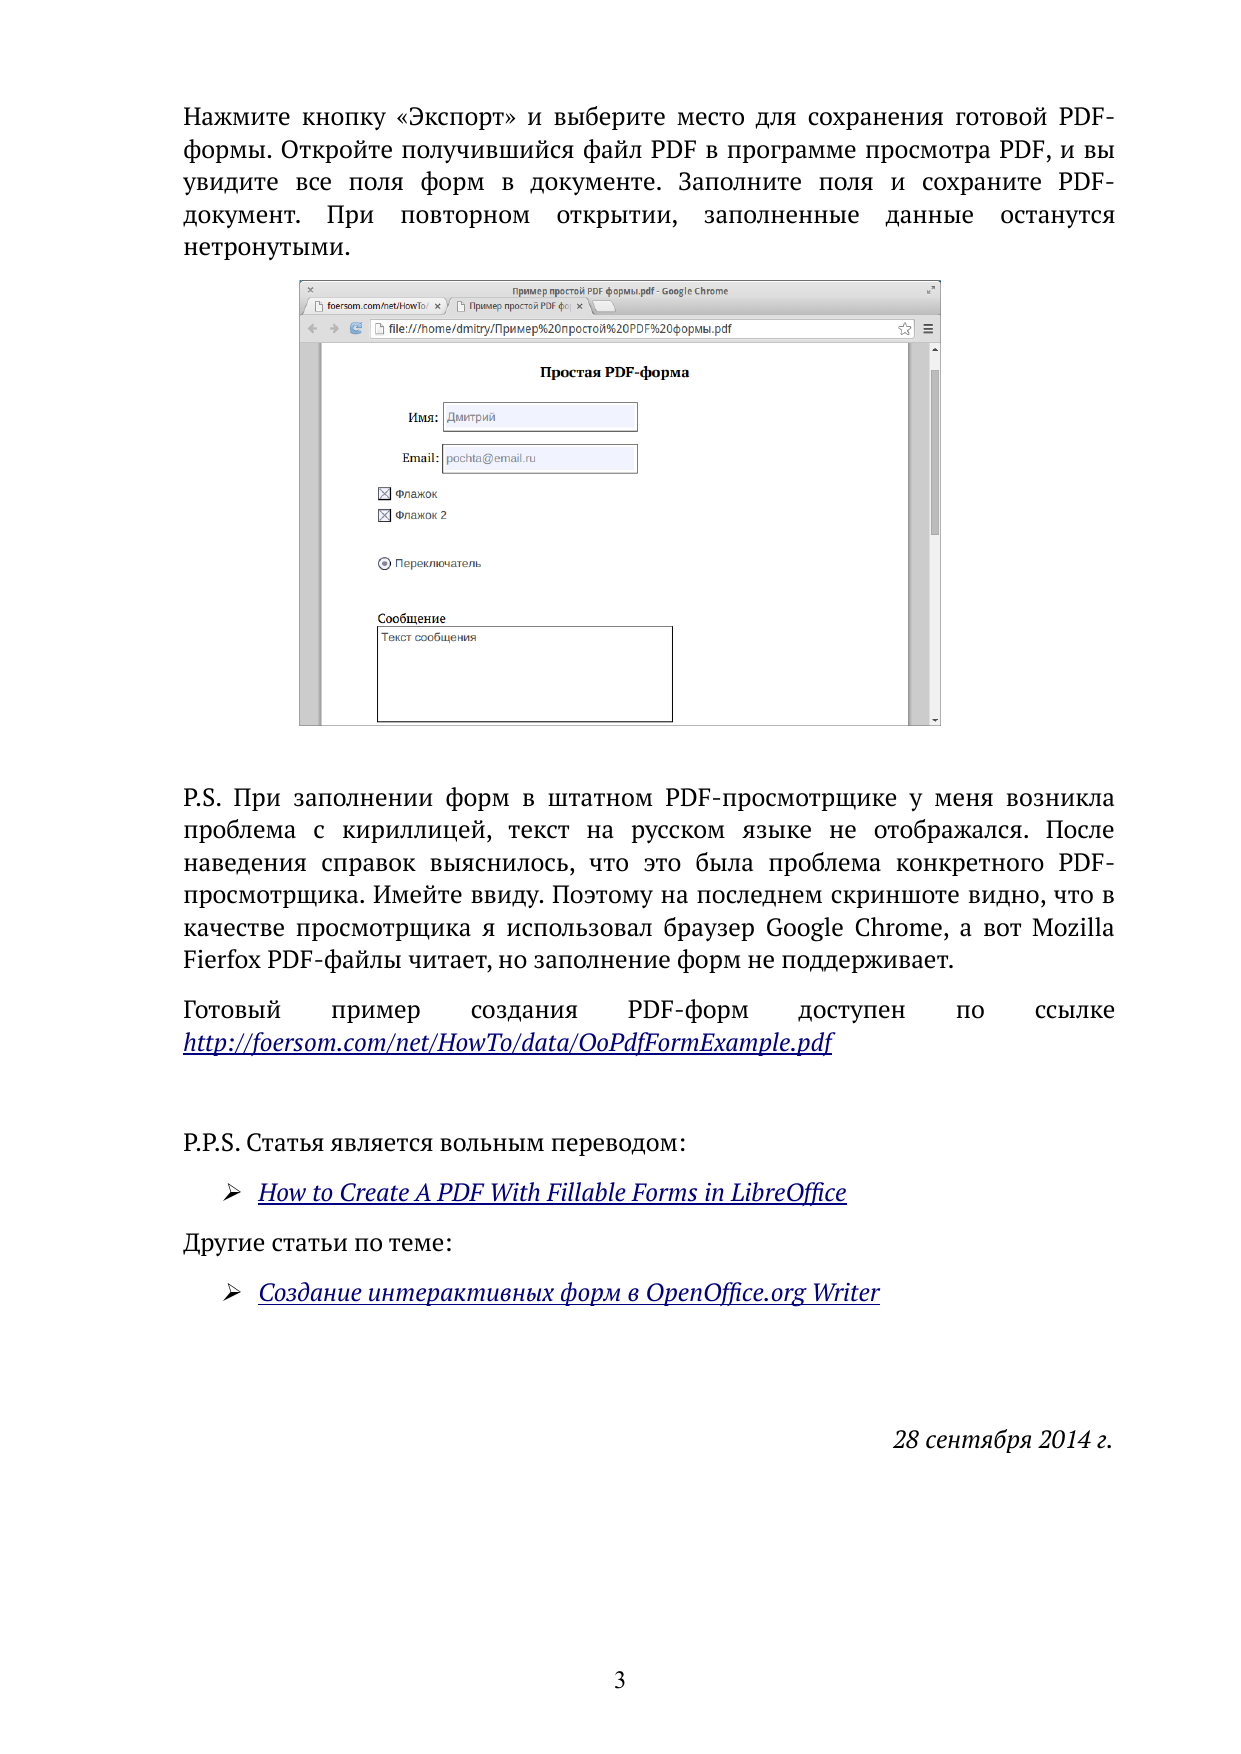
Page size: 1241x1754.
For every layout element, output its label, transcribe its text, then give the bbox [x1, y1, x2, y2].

picture [299, 280, 941, 726]
text P.S. При заполнении форм в штатном PDF-просмотрщике у меня возникла проблема с кириллицей, текст на русском языке не отображался. После наведения справок выяснилось, что это была проблема конкретного PDF-просмотрщика. Имейте ввиду. Поэтому на последнем скриншоте видно, что в качестве просмотрщика я использовал браузер Google Chrome, а вот Mozilla Fierfox PDF-файлы читает, но заполнение форм не поддерживает. [183, 781, 1116, 976]
text Нажмите кнопку «Экспорт» и выберите место для сохранения готовой PDF-формы. Откройте получившийся файл PDF в программе просмотра PDF, и вы увидите все поля форм в документе. Заполните поля и сохраните PDF-документ. При повторном открытии, заполненные данные останутся нетронутыми. [183, 100, 1116, 262]
text Волгоград [124, 1391, 1116, 1423]
text Дмитрий Мажарцев [124, 1359, 1116, 1391]
list How to Create A PDF With Fillable Forms in LibreOffice [221, 1176, 1116, 1208]
text P.P.S. Статья является вольным переводом: [183, 1126, 1116, 1158]
text Другие статьи по теме: [183, 1226, 1116, 1258]
list Создание интерактивных форм в OpenOffice.org Writer [221, 1276, 1116, 1308]
text Готовый пример создания PDF-форм доступен по ссылке http://foersom.com/net/HowTo/data/OoPdfFormExample.pdf [183, 993, 1116, 1058]
text 28 сентября 2014 г. [124, 1423, 1116, 1456]
